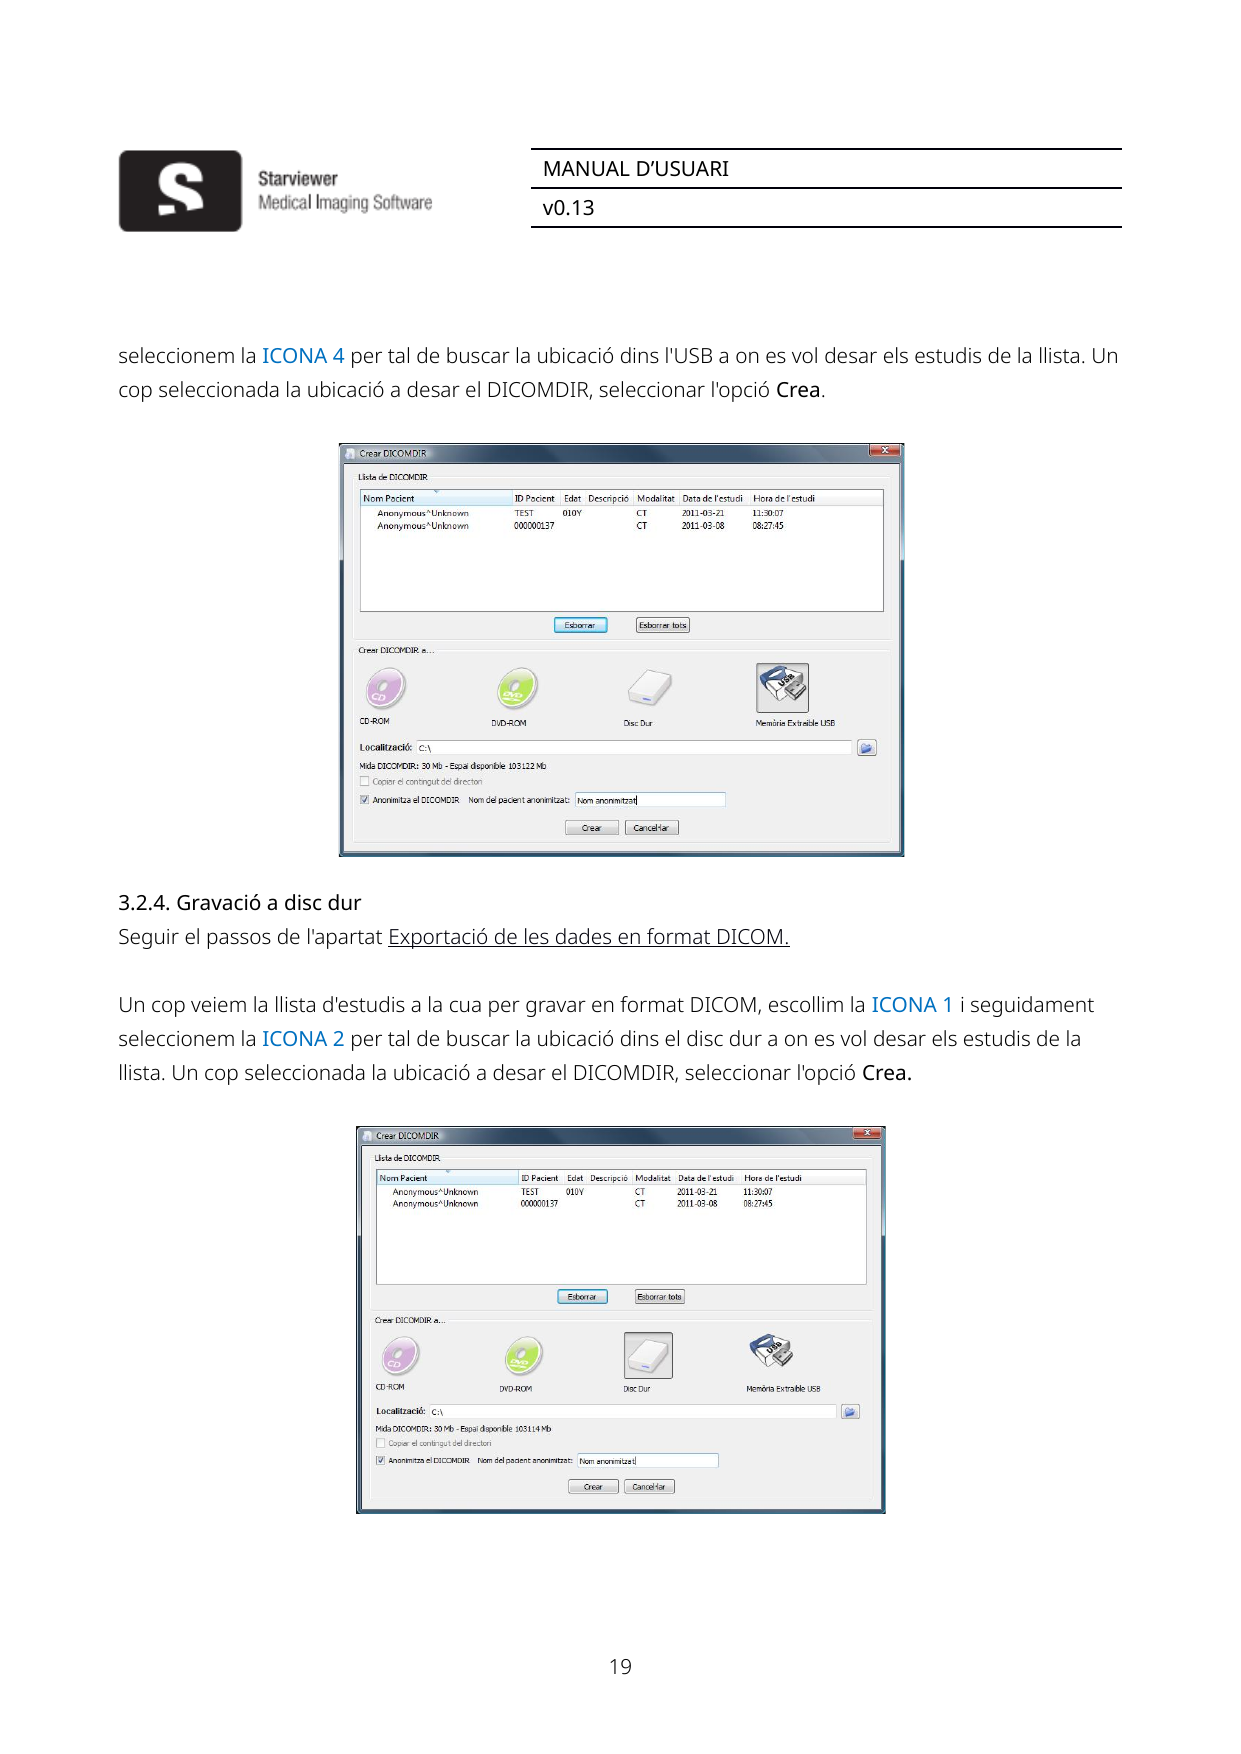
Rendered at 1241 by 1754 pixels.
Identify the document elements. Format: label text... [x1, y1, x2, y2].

text Seguir el passos de l'apartat Exportació de les dades en format DICOM. [118, 922, 1122, 950]
text seleccionem la icona 4 per tal de buscar la ubicació dins l'USB a on es vol desar els estudis de la llista. Un cop seleccionada la ubicació a desar el DICOMDIR, seleccionar l'opció Crea. [118, 341, 1122, 404]
text Un cop veiem la llista d'estudis a la cua per gravar en format DICOM, escollim la icona 1 i seguidament seleccionem la icona 2 per tal de buscar la ubicació dins el disc dur a on es vol desar els estudis de la llista. Un cop seleccionada la ubicació a desar el DICOMDIR, seleccionar l'opció Crea. [118, 990, 1122, 1086]
picture [356, 1126, 886, 1514]
picture [338, 443, 905, 857]
subtitle Gravació a disc dur [118, 888, 1122, 916]
